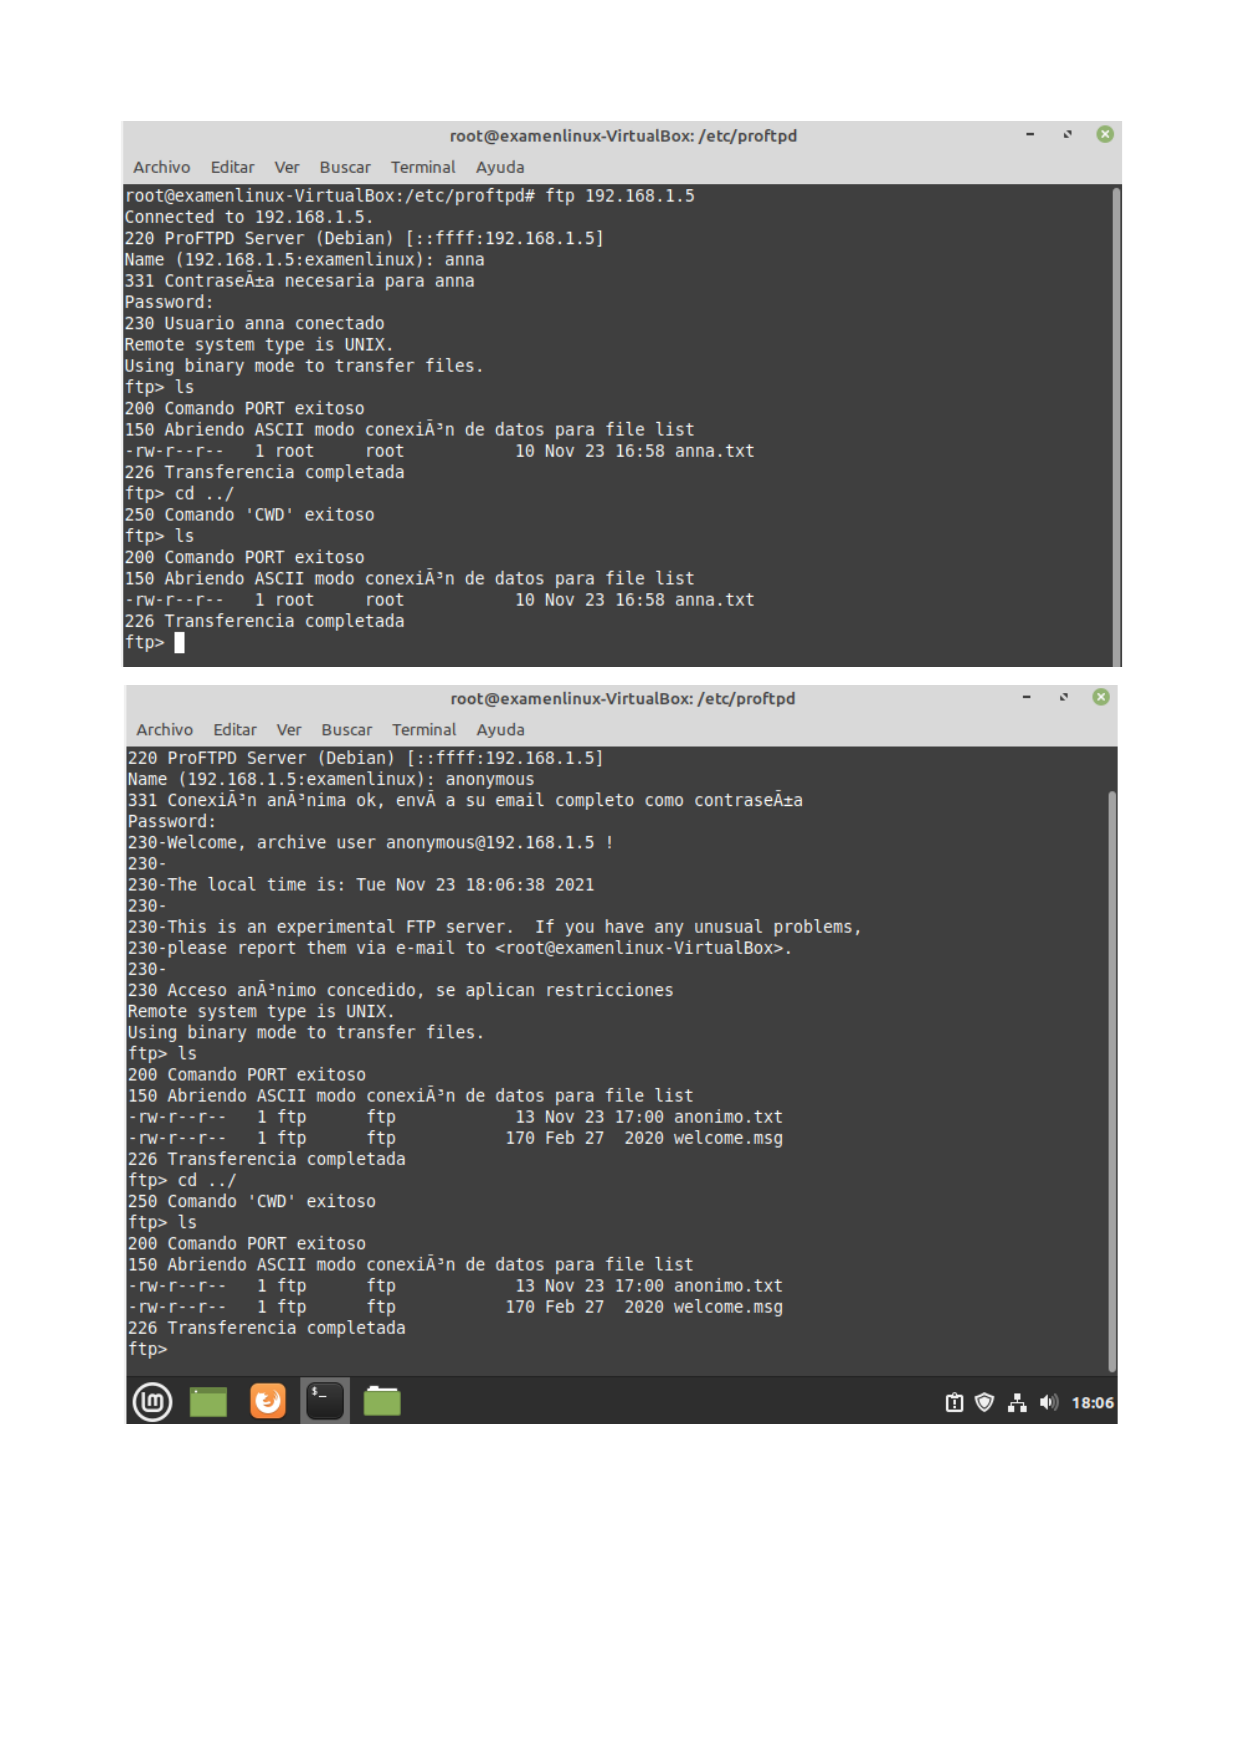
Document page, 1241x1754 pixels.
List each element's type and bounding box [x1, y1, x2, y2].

picture [986, 685, 1118, 1424]
picture [990, 121, 1123, 667]
